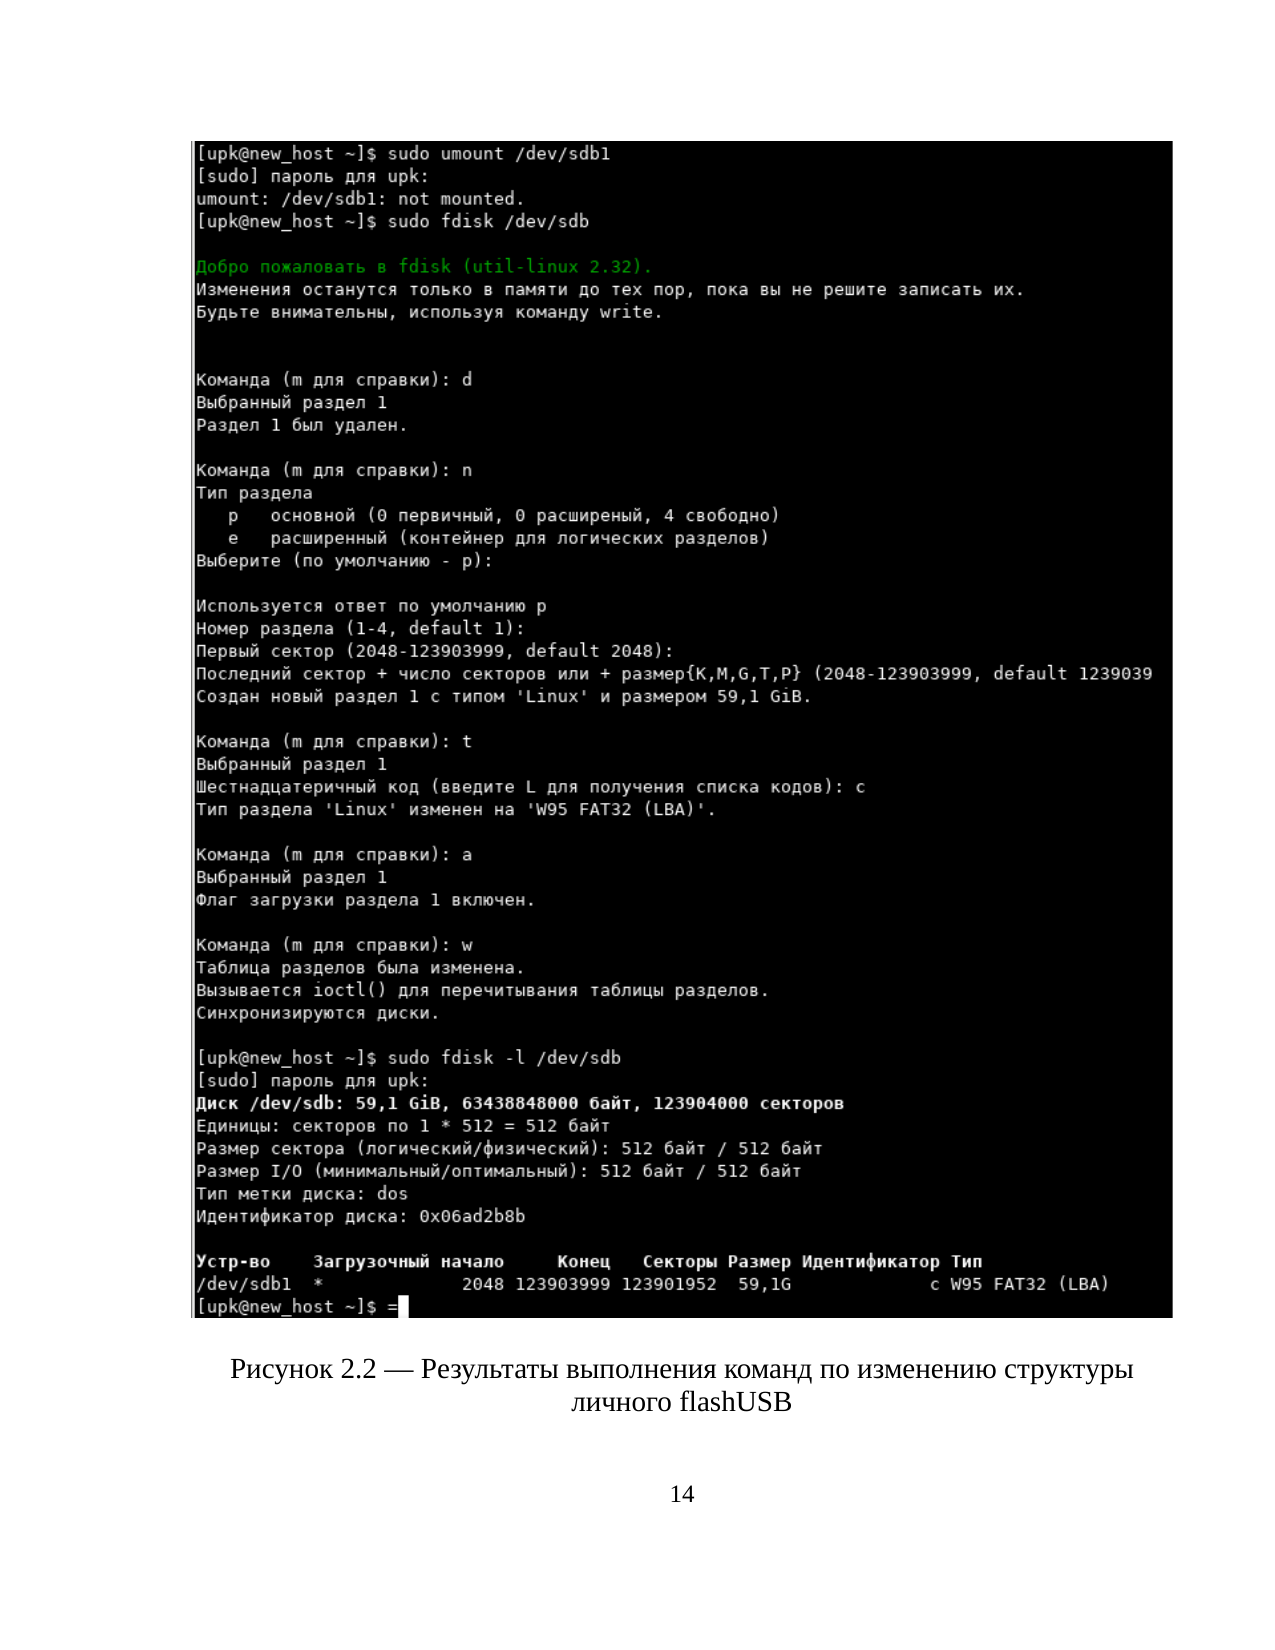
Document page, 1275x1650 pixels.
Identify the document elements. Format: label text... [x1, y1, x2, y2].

picture [191, 141, 1173, 1318]
text Рисунок 2.2 — Результаты выполнения команд по изменению структуры личного flashUSB [177, 1351, 1186, 1418]
